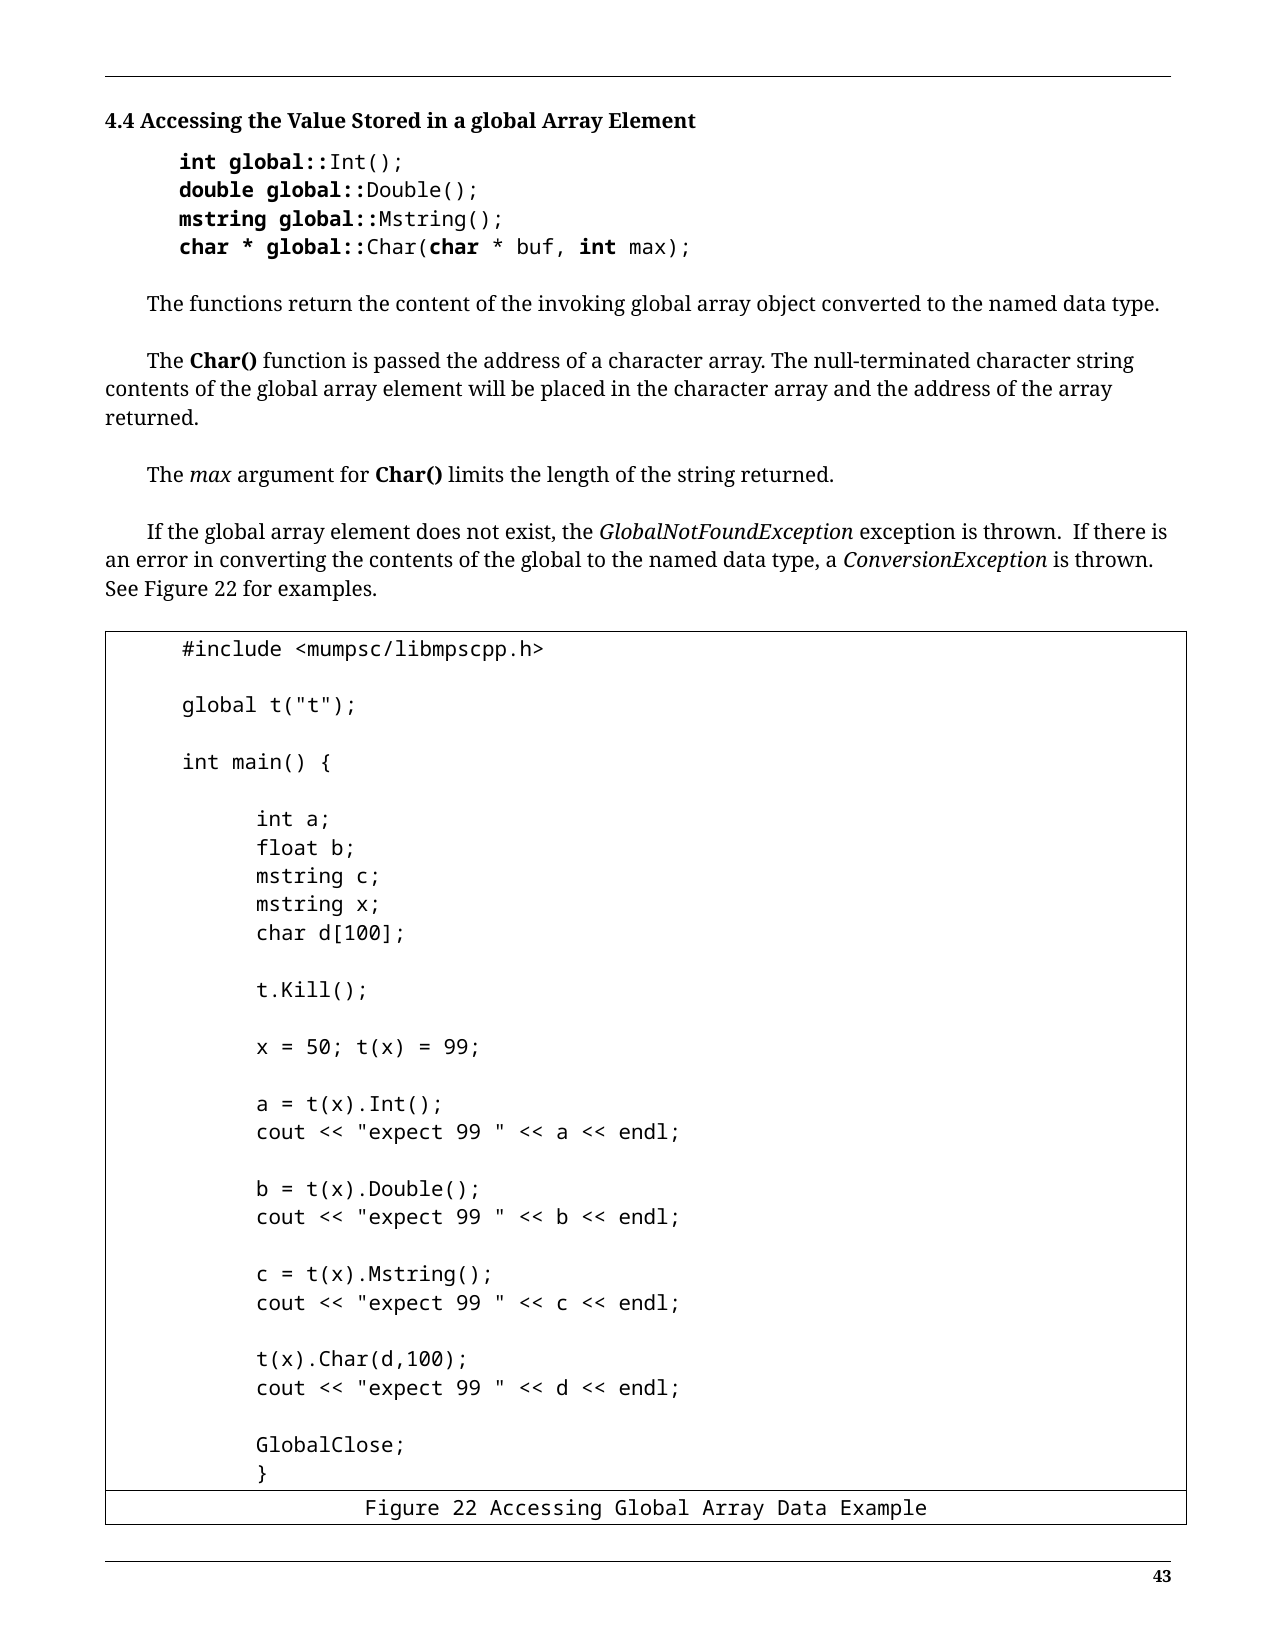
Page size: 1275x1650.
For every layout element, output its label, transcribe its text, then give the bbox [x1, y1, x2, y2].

text double global::Double(); [179, 176, 1186, 204]
text The functions return the content of the invoking global array object converted to the named data type. [105, 289, 1171, 318]
table_cell Figure 22 Accessing Global Array Data Example [106, 1491, 1186, 1524]
text char * global::Char(char * buf, int max); [179, 232, 1186, 261]
text The max argument for Char() limits the length of the string returned. [105, 460, 1171, 488]
text If the global array element does not exist, the GlobalNotFoundException exception is thrown. If there is an error in converting the contents of the global to the named data type, a ConversionException is thrown. See Figure 22 for examples. [105, 517, 1171, 602]
subtitle Accessing the Value Stored in a global Array Element [105, 107, 1186, 135]
text The Char() function is passed the address of a character array. The null-terminated character string contents of the global array element will be placed in the character array and the address of the array returned. [105, 346, 1171, 431]
table_header #include <mumpsc/libmpscpp.h> global t("t"); int main() { int a; float b; mstring c; mstring x; char d[100]; t.Kill(); x = 50; t(x) = 99; a = t(x).Int(); cout << "expect 99 " << a << endl; b = t(x).Double(); cout << "expect 99 " << b << endl; c = t(x).Mstring(); cout << "expect 99 " << c << endl; t(x).Char(d,100); cout << "expect 99 " << d << endl; GlobalClose; } [106, 632, 1186, 1490]
text int global::Int(); [179, 147, 1186, 176]
text mstring global::Mstring(); [179, 204, 1186, 232]
